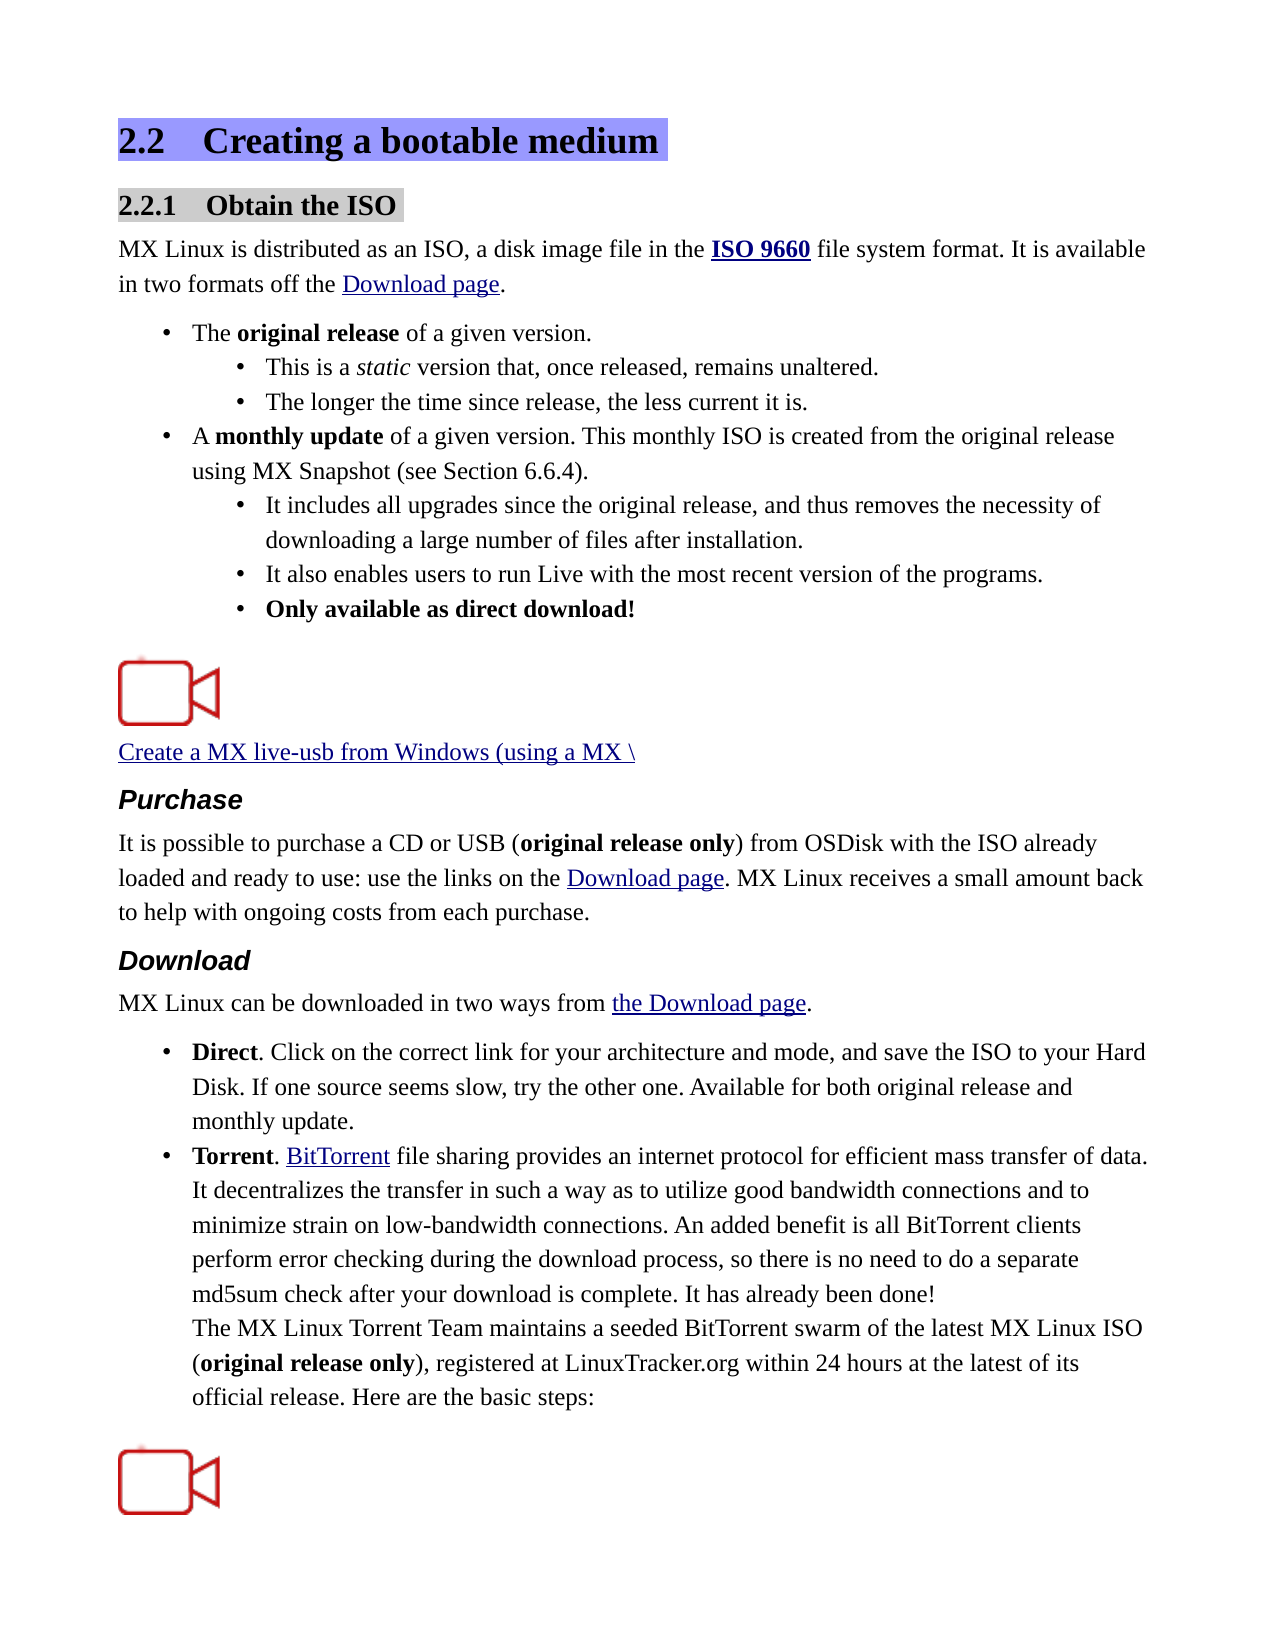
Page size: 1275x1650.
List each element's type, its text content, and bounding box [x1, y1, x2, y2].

text It is possible to purchase a CD or USB (original release only) from OSDisk with the ISO already loaded and ready to use: use the links on the Download page. MX Linux receives a small amount back to help with ongoing costs from each purchase. [118, 828, 1157, 926]
text Create a MX live-usb from Windows (using a MX \ [118, 737, 1157, 766]
list It includes all upgrades since the original release, and thus removes the necessity of downloading a large number of files after installation. [236, 490, 1157, 553]
subtitle 2.2.1 Obtain the ISO [404, 188, 1157, 222]
text MX Linux is distributed as an ISO, a disk image file in the ISO 9660 file system format. It is available in two formats off the Download page. [118, 234, 1157, 298]
list The MX Linux Torrent Team maintains a seeded BitTorrent swarm of the latest MX Linux ISO (original release only), registered at LinuxTracker.org within 24 hours at the latest of its official release. Here are the basic steps: [162, 1313, 1157, 1411]
list It also enables users to run Live with the most recent version of the programs. [236, 559, 1157, 588]
list This is a static version that, once released, remains unaltered. [236, 352, 1157, 381]
list A monthly update of a given version. This monthly ISO is created from the original release using MX Snapshot (see Section 6.6.4). [162, 421, 1157, 484]
picture [118, 642, 220, 726]
list Only available as direct download! [236, 594, 1157, 622]
list Torrent. BitTorrent file sharing provides an internet protocol for efficient mass transfer of data. It decentralizes the transfer in such a way as to utilize good bandwidth connections and to minimize strain on low-bandwidth connections. An added benefit is all BitTorrent clients perform error checking during the download process, so there is no need to do a separate md5sum check after your download is complete. It has already been done! [162, 1141, 1157, 1308]
subtitle Download [118, 944, 1157, 976]
list Direct. Click on the correct link for your architecture and mode, and save the ISO to your Hard Disk. If one source seems slow, try the other one. Available for both original release and monthly update. [162, 1037, 1157, 1135]
picture [118, 1431, 220, 1515]
subtitle 2.2 Creating a bootable medium [668, 118, 1157, 161]
text MX Linux can be downloaded in two ways from the Download page. [118, 988, 1157, 1017]
list The original release of a given version. [162, 318, 1157, 347]
subtitle Purchase [118, 784, 1157, 816]
list The longer the time since release, the less current it is. [236, 387, 1157, 416]
